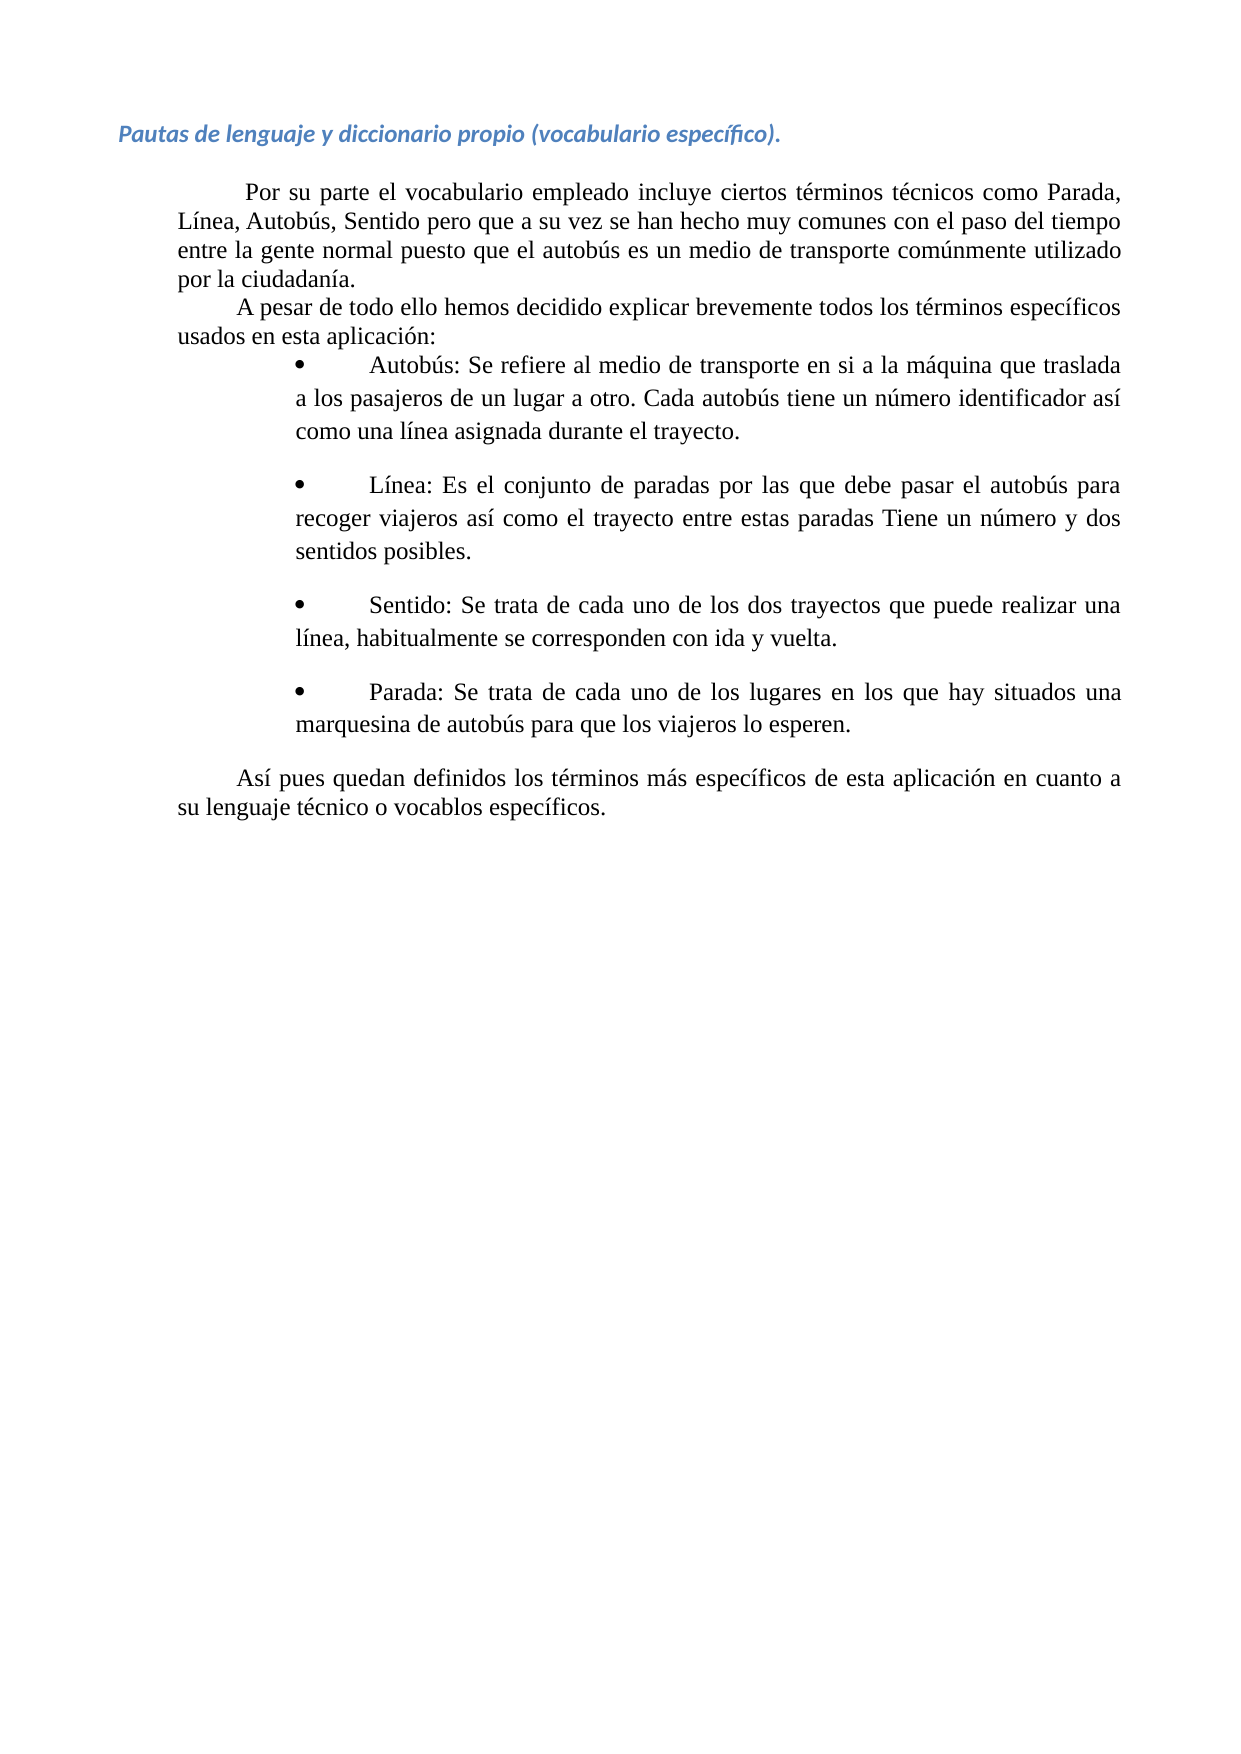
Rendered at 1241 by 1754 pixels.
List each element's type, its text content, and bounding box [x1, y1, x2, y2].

subtitle Pautas de lenguaje y diccionario propio (vocabulario específico). [118, 118, 1122, 149]
list Autobús: Se refiere al medio de transporte en si a la máquina que traslada a los pasajeros de un lugar a otro. Cada autobús tiene un número identificador así como una línea asignada durante el trayecto. [295, 350, 1122, 445]
list Línea: Es el conjunto de paradas por las que debe pasar el autobús para recoger viajeros así como el trayecto entre estas paradas Tiene un número y dos sentidos posibles. [295, 470, 1122, 564]
text Así pues quedan definidos los términos más específicos de esta aplicación en cuanto a su lenguaje técnico o vocablos específicos. [177, 763, 1122, 821]
list Parada: Se trata de cada uno de los lugares en los que hay situados una marquesina de autobús para que los viajeros lo esperen. [295, 677, 1122, 738]
text Por su parte el vocabulario empleado incluye ciertos términos técnicos como Parada, Línea, Autobús, Sentido pero que a su vez se han hecho muy comunes con el paso del tiempo entre la gente normal puesto que el autobús es un medio de transporte comúnmente utilizado por la ciudadanía. [177, 177, 1122, 292]
list Sentido: Se trata de cada uno de los dos trayectos que puede realizar una línea, habitualmente se corresponden con ida y vuelta. [295, 590, 1122, 651]
text A pesar de todo ello hemos decidido explicar brevemente todos los términos específicos usados en esta aplicación: [177, 292, 1122, 350]
